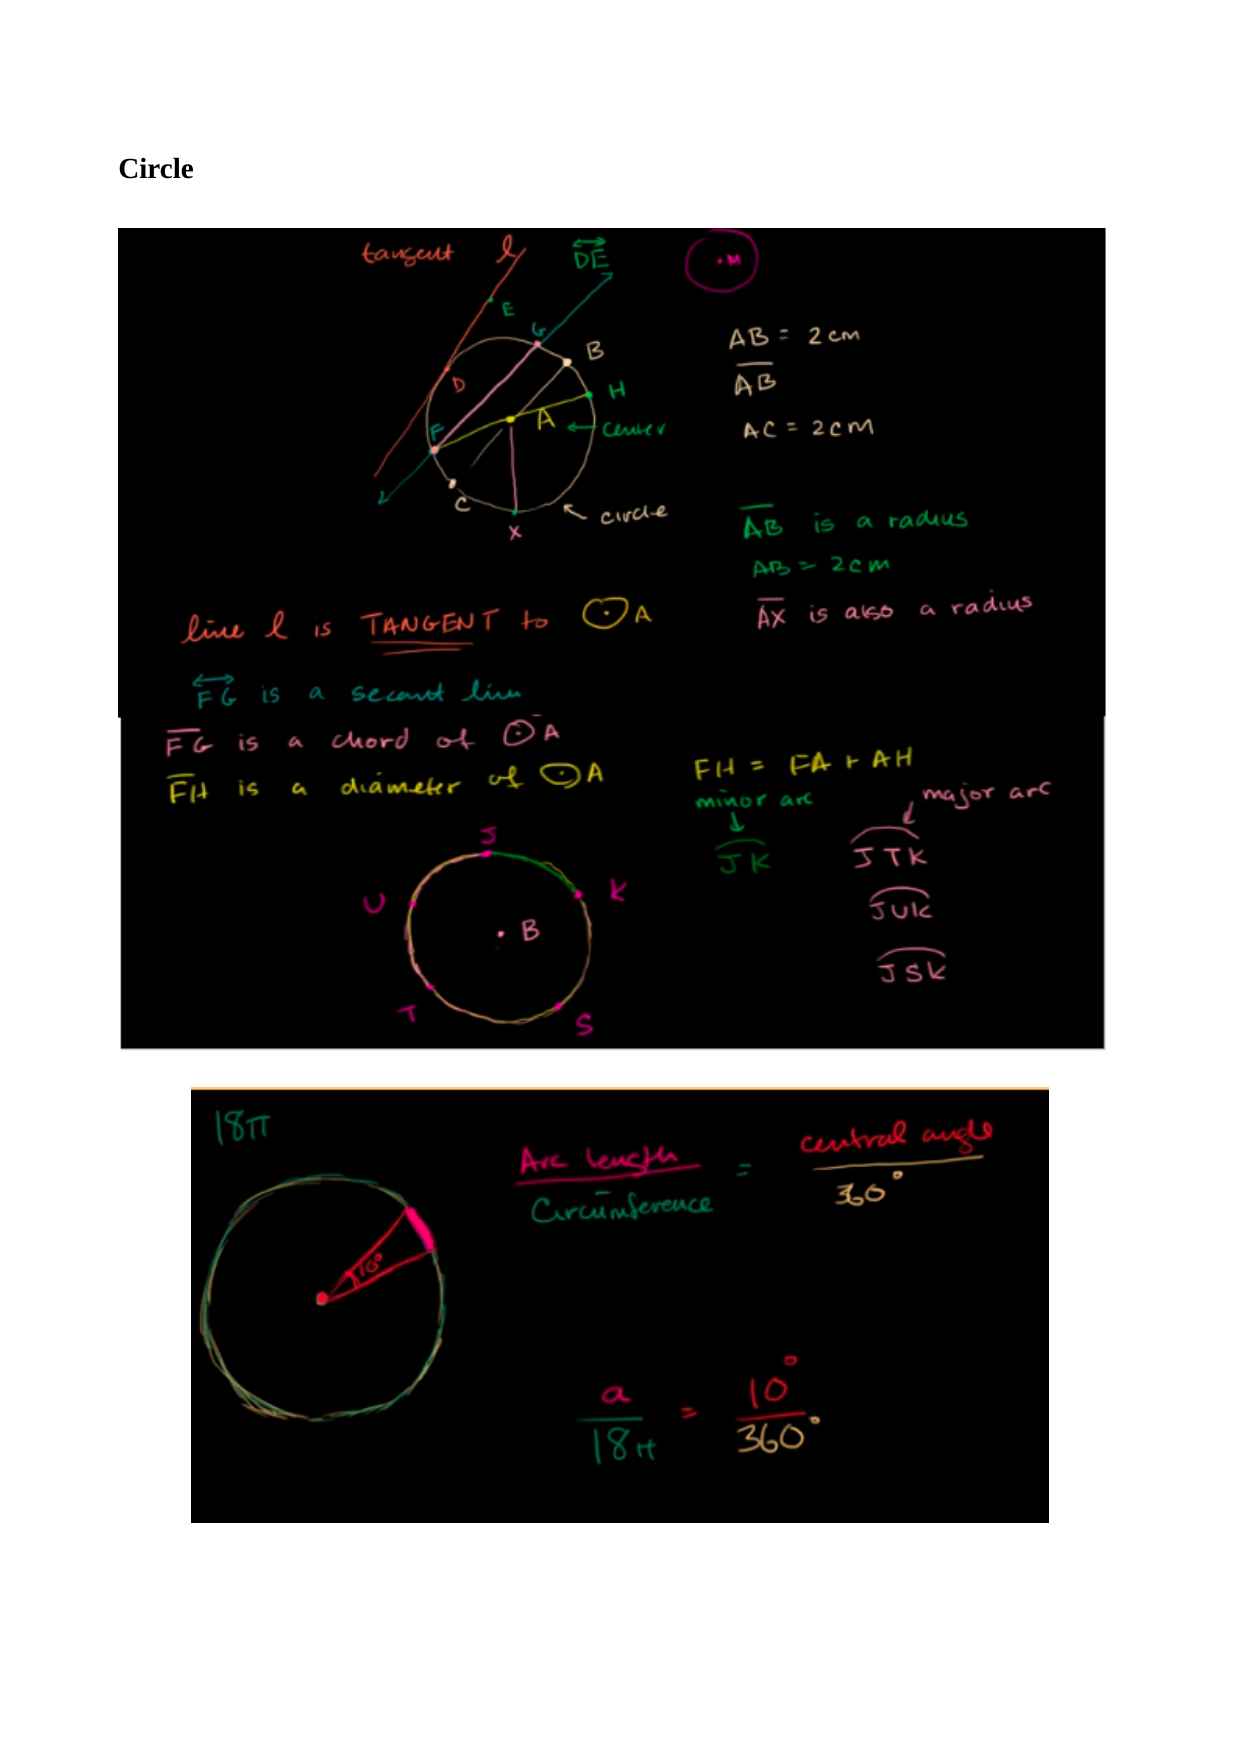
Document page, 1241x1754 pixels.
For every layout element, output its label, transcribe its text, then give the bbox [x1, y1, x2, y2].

text Circle [118, 152, 1122, 185]
picture [191, 1087, 1049, 1523]
picture [118, 228, 1123, 1055]
